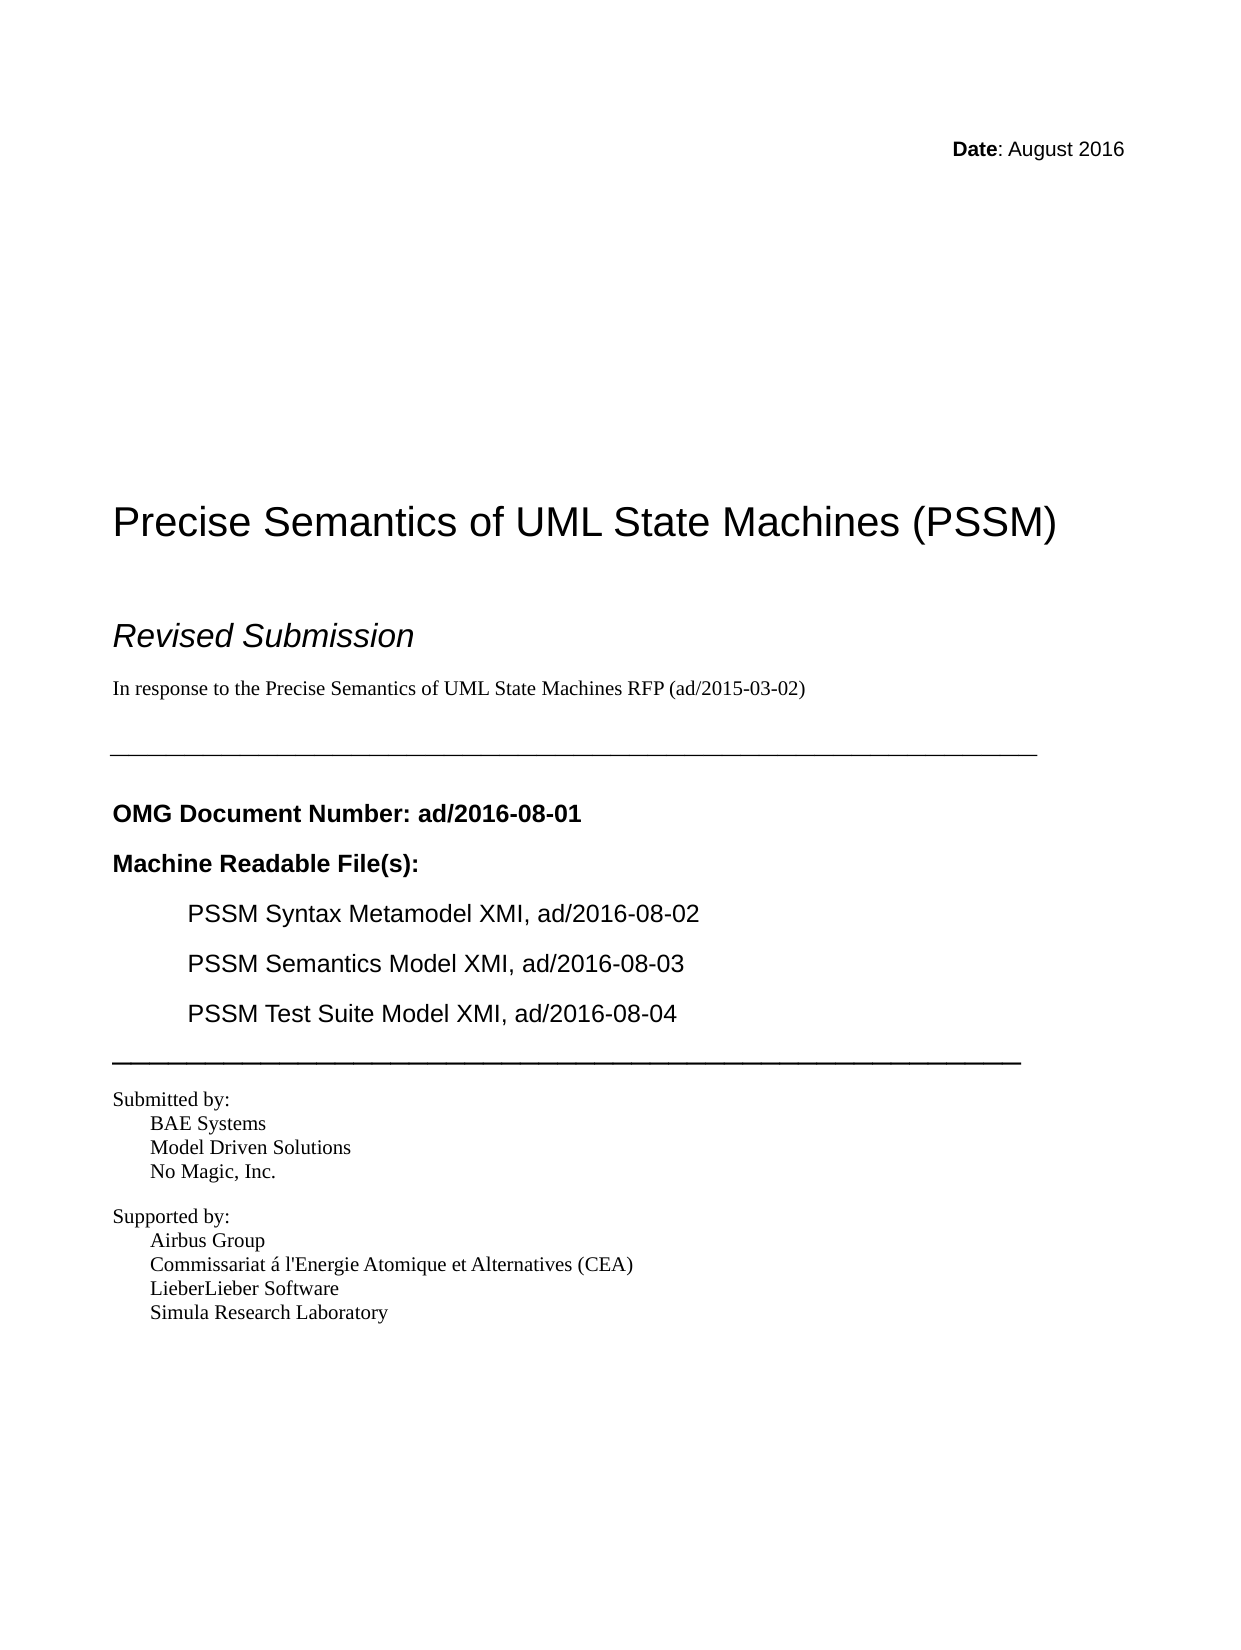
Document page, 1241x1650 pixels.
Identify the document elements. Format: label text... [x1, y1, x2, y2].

text BAE Systems [150, 1111, 1125, 1135]
text Commissariat á l'Energie Atomique et Alternatives (CEA) [150, 1252, 1125, 1276]
text Airbus Group [150, 1228, 1125, 1252]
title Precise Semantics of UML State Machines (PSSM) [112, 497, 1125, 545]
text Submitted by: [112, 1087, 1125, 1111]
text Model Driven Solutions [150, 1135, 1125, 1159]
text OMG Document Number: ad/2016-08-01 [112, 799, 1125, 828]
text PSSM Syntax Metamodel XMI, ad/2016-08-02 [112, 899, 1125, 928]
text __________________________________________________ [112, 721, 1125, 759]
subtitle Revised Submission [112, 616, 1125, 654]
text _________________________________________________ [112, 1027, 1125, 1066]
text Date: August 2016 [112, 135, 1125, 160]
text PSSM Semantics Model XMI, ad/2016-08-03 [112, 949, 1125, 977]
text In response to the Precise Semantics of UML State Machines RFP (ad/2015-03-02) [112, 676, 1125, 700]
text LieberLieber Software [150, 1276, 1125, 1300]
text Supported by: [112, 1204, 1125, 1228]
text PSSM Test Suite Model XMI, ad/2016-08-04 [112, 998, 1125, 1027]
text No Magic, Inc. [150, 1159, 1125, 1183]
text Simula Research Laboratory [150, 1300, 1125, 1324]
text Machine Readable File(s): [112, 849, 1125, 878]
